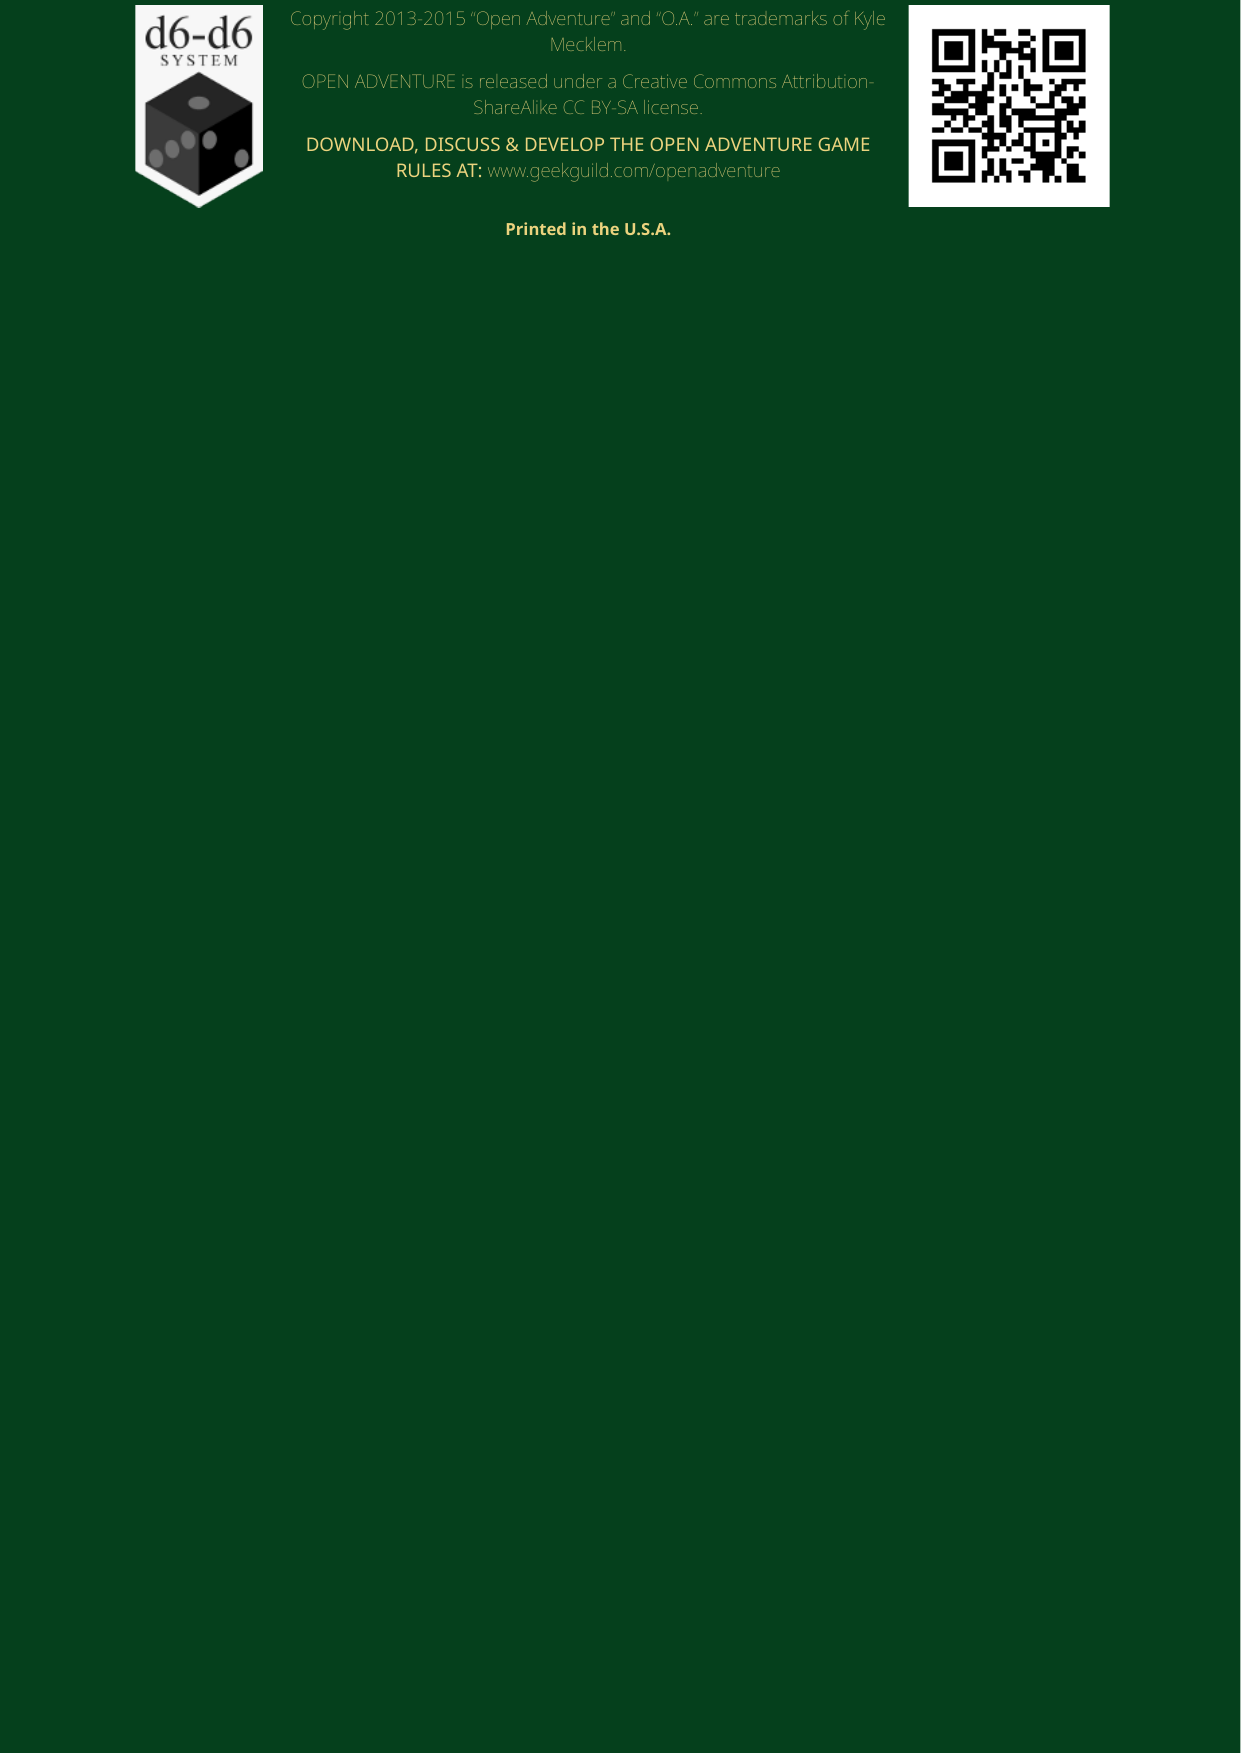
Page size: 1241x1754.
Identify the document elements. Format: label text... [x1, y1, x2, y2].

picture [908, 5, 1110, 207]
table_header Copyright 2013-2015 “Open Adventure” and “O.A.” are trademarks of Kyle Mecklem. OPEN ADVENTURE is released under a Creative Commons Attribution-ShareAlike CC BY-SA license. DOWNLOAD, DISCUSS & DEVELOP THE OPEN ADVENTURE GAME RULES AT: www.geekguild.com/openadventure Printed in the U.S.A. [274, 0, 902, 288]
table_header [902, 0, 1116, 288]
table_header [124, 0, 274, 288]
picture [135, 5, 263, 208]
